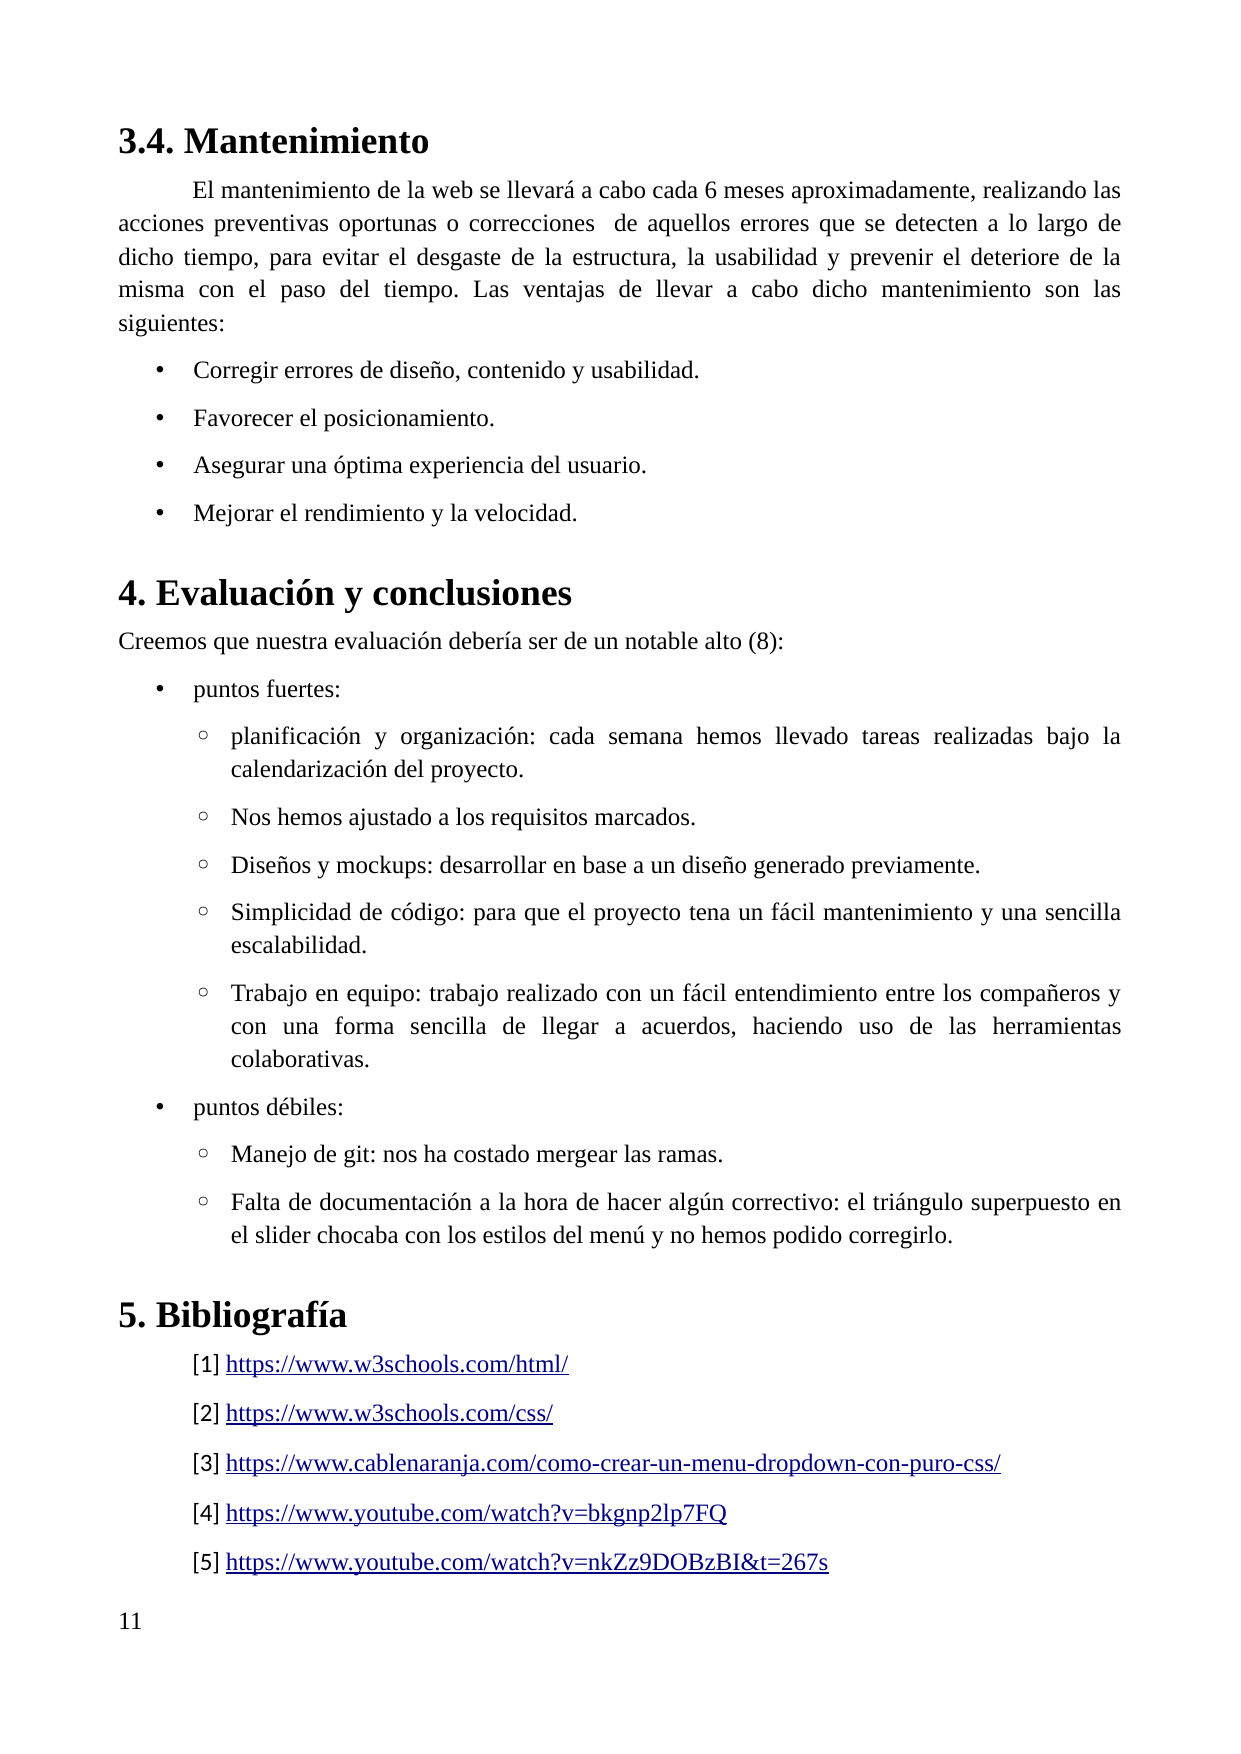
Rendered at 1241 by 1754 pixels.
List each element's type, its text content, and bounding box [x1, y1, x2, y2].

list Corregir errores de diseño, contenido y usabilidad. [156, 355, 1122, 384]
list Nos hemos ajustado a los requisitos marcados. [193, 802, 1122, 831]
list Simplicidad de código: para que el proyecto tena un fácil mantenimiento y una sencilla escalabilidad. [193, 897, 1122, 959]
text [2] https://www.w3schools.com/css/ [118, 1398, 1122, 1428]
subtitle 4. Evaluación y conclusiones [118, 571, 1122, 614]
list Falta de documentación a la hora de hacer algún correctivo: el triángulo superpuesto en el slider chocaba con los estilos del menú y no hemos podido corregirlo. [193, 1187, 1122, 1248]
text Creemos que nuestra evaluación debería ser de un notable alto (8): [118, 626, 1122, 655]
subtitle 5. Bibliografía [118, 1292, 1122, 1336]
list Trabajo en equipo: trabajo realizado con un fácil entendimiento entre los compañeros y con una forma sencilla de llegar a acuerdos, haciendo uso de las herramientas colaborativas. [193, 978, 1122, 1073]
subtitle 3.4. Mantenimiento [118, 118, 1122, 161]
list planificación y organización: cada semana hemos llevado tareas realizadas bajo la calendarización del proyecto. [193, 721, 1122, 783]
text [4] https://www.youtube.com/watch?v=bkgnp2lp7FQ [118, 1497, 1122, 1527]
text [5] https://www.youtube.com/watch?v=nkZz9DOBzBI&t=267s [118, 1546, 1122, 1577]
list Diseños y mockups: desarrollar en base a un diseño generado previamente. [193, 850, 1122, 878]
list puntos fuertes: [156, 674, 1122, 703]
list Manejo de git: nos ha costado mergear las ramas. [193, 1139, 1122, 1168]
list Mejorar el rendimiento y la velocidad. [156, 498, 1122, 527]
list Asegurar una óptima experiencia del usuario. [156, 450, 1122, 479]
list Favorecer el posicionamiento. [156, 403, 1122, 432]
text [3] https://www.cablenaranja.com/como-crear-un-menu-dropdown-con-puro-css/ [118, 1447, 1122, 1478]
text [1] https://www.w3schools.com/html/ [118, 1348, 1122, 1378]
text El mantenimiento de la web se llevará a cabo cada 6 meses aproximadamente, realizando las acciones preventivas oportunas o correcciones de aquellos errores que se detecten a lo largo de dicho tiempo, para evitar el desgaste de la estructura, la usabilidad y prevenir el deteriore de la misma con el paso del tiempo. Las ventajas de llevar a cabo dicho mantenimiento son las siguientes: [118, 174, 1122, 336]
list puntos débiles: [156, 1092, 1122, 1120]
